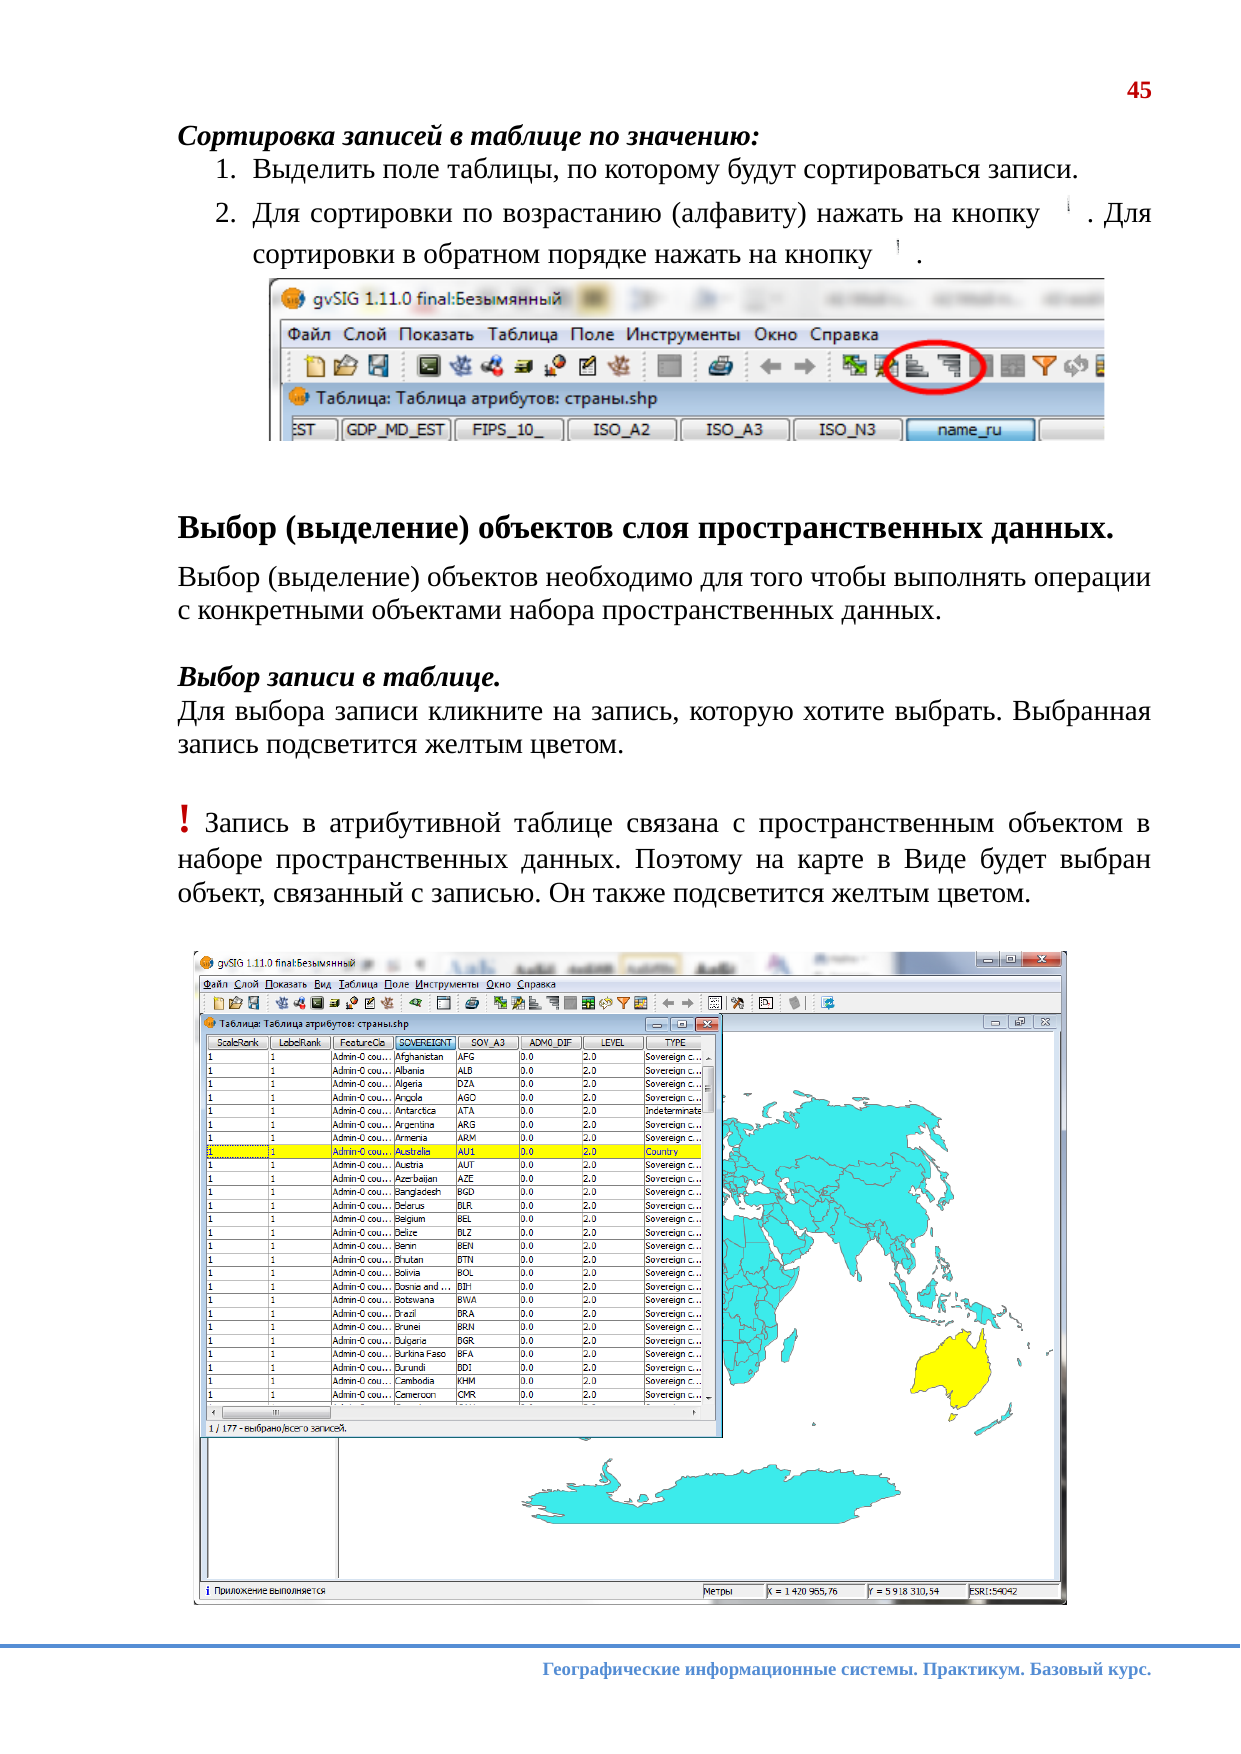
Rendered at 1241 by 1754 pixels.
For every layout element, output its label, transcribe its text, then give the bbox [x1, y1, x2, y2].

picture [268, 278, 1105, 441]
picture [193, 951, 1067, 1605]
text Выбор (выделение) объектов необходимо для того чтобы выполнять операции с конкретными объектами набора пространственных данных. [177, 559, 1152, 626]
list Выделить поле таблицы, по которому будут сортироваться записи. [215, 152, 1152, 185]
text Выбор (выделение) объектов слоя пространственных данных. [177, 508, 1152, 546]
text Сортировка записей в таблице по значению: [177, 118, 1152, 152]
list Для сортировки по возрастанию (алфавиту) нажать на кнопку . Для сортировки в обратном порядке нажать на кнопку . [215, 185, 1152, 269]
text Для выбора записи кликните на запись, которую хотите выбрать. Выбранная запись подсветится желтым цветом. [177, 693, 1152, 760]
text ! Запись в атрибутивной таблице связана с пространственным объектом в наборе пространственных данных. Поэтому на карте в Виде будет выбран объект, связанный с записью. Он также подсветится желтым цветом. [177, 793, 1152, 908]
text Выбор записи в таблице. [177, 659, 1152, 693]
